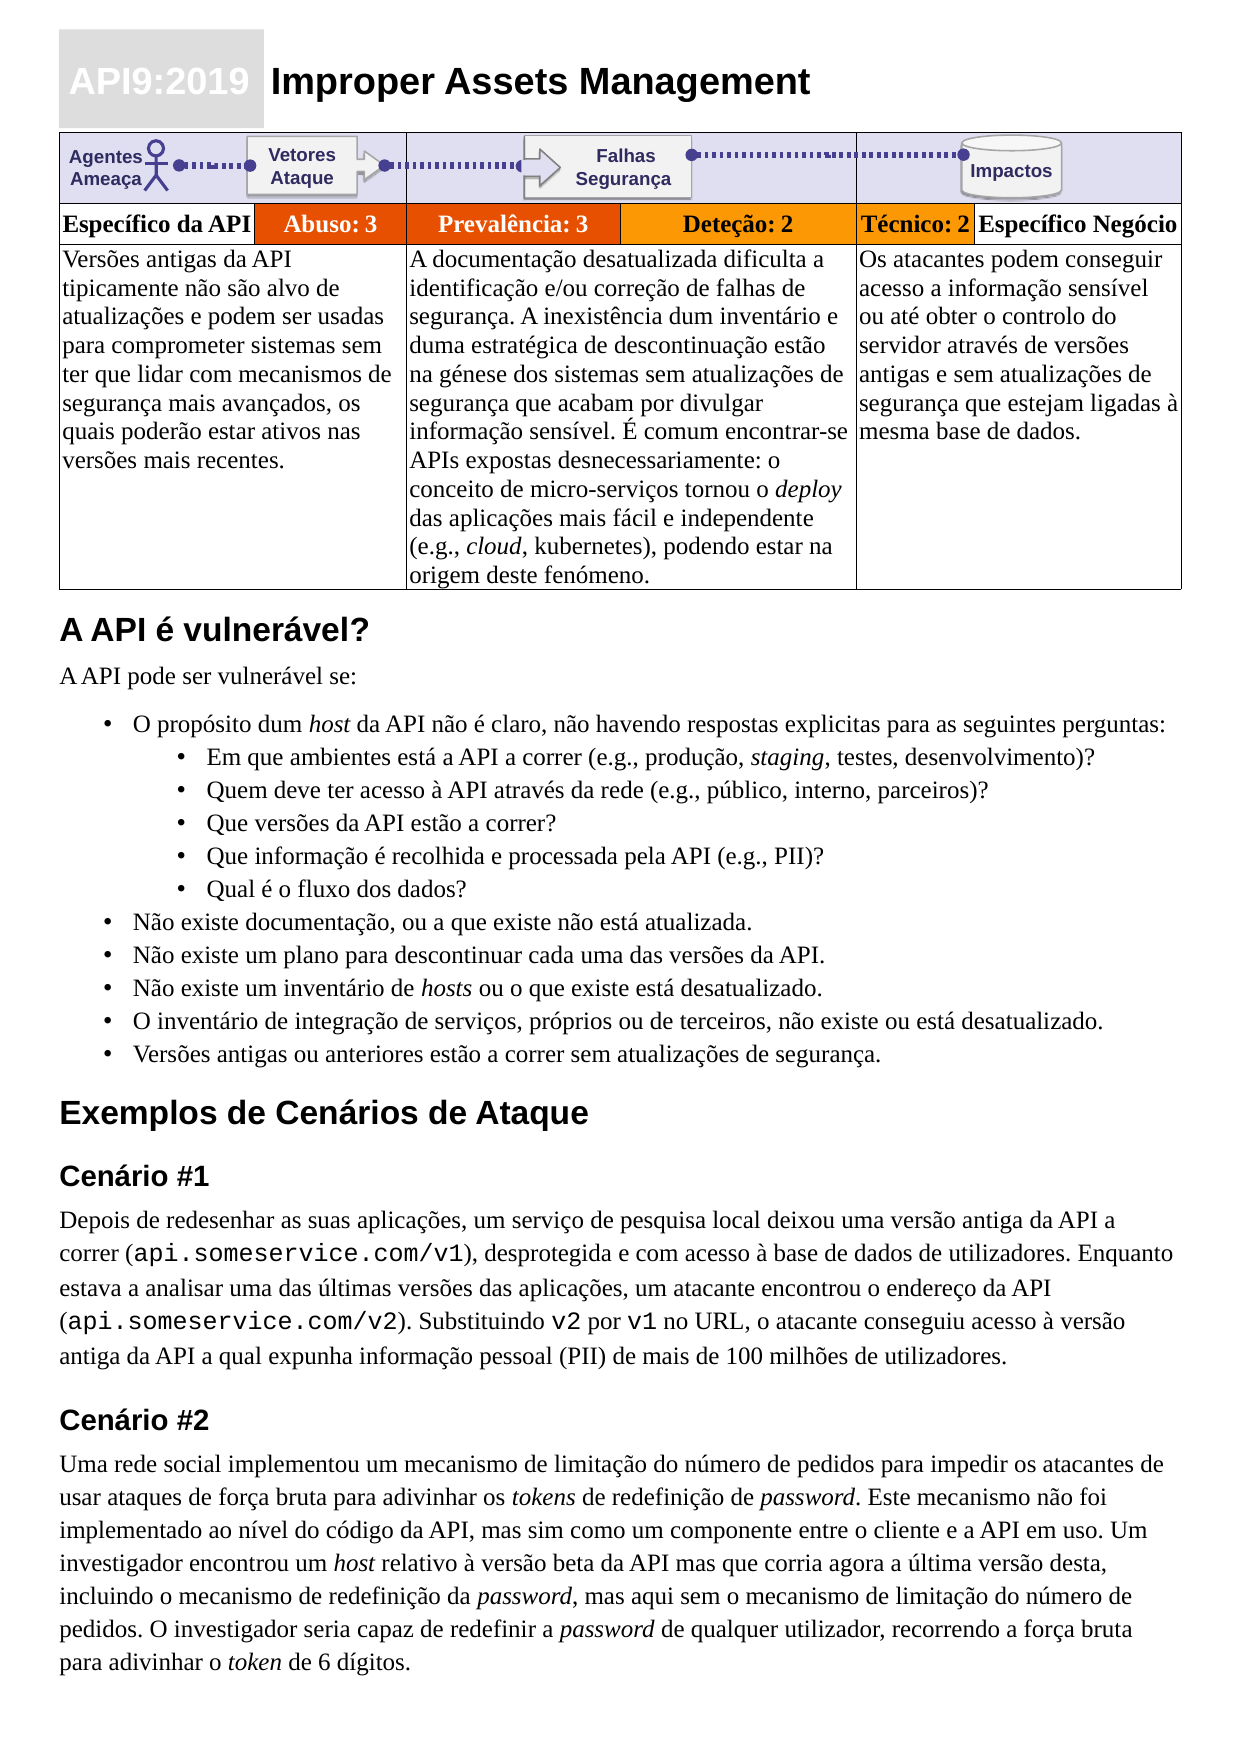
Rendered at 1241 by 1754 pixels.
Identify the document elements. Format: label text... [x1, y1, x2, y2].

table_cell Deteção: 2 [621, 204, 856, 244]
table_header [857, 133, 974, 203]
table_cell Específico da API [60, 204, 254, 244]
list Qual é o fluxo dos dados? [177, 874, 1181, 902]
list Não existe um plano para descontinuar cada uma das versões da API. [103, 940, 1181, 968]
list Versões antigas ou anteriores estão a correr sem atualizações de segurança. [103, 1039, 1181, 1068]
table_cell Prevalência: 3 [407, 204, 620, 244]
table_cell Os atacantes podem conseguir acesso a informação sensível ou até obter o controlo do servidor através de versões antigas e sem atualizações de segurança que estejam ligadas à mesma base de dados. [857, 245, 1181, 589]
table_cell Específico Negócio [975, 204, 1181, 244]
list Quem deve ter acesso à API através da rede (e.g., público, interno, parceiros)? [177, 775, 1181, 803]
table_header [620, 133, 856, 203]
table_header [60, 133, 254, 203]
text Depois de redesenhar as suas aplicações, um serviço de pesquisa local deixou uma versão antiga da API a correr (api.someservice.com/v1), desprotegida e com acesso à base de dados de utilizadores. Enquanto estava a analisar uma das últimas versões das aplicações, um atacante encontrou o endereço da API (api.someservice.com/v2). Substituindo v2 por v1 no URL, o atacante conseguiu acesso à versão antiga da API a qual expunha informação pessoal (PII) de mais de 100 milhões de utilizadores. [59, 1205, 1181, 1370]
list O inventário de integração de serviços, próprios ou de terceiros, não existe ou está desatualizado. [103, 1006, 1181, 1034]
table_header [254, 133, 406, 203]
subtitle Cenário #2 [59, 1403, 1181, 1437]
subtitle Cenário #1 [59, 1158, 1181, 1192]
table_header [974, 133, 1181, 203]
table_cell Técnico: 2 [857, 204, 974, 244]
text A API pode ser vulnerável se: [59, 661, 1181, 690]
subtitle A API é vulnerável? [59, 610, 1181, 648]
list O propósito dum host da API não é claro, não havendo respostas explicitas para as seguintes perguntas: [103, 709, 1181, 737]
list Não existe documentação, ou a que existe não está atualizada. [103, 907, 1181, 936]
text Uma rede social implementou um mecanismo de limitação do número de pedidos para impedir os atacantes de usar ataques de força bruta para adivinhar os tokens de redefinição de password. Este mecanismo não foi implementado ao nível do código da API, mas sim como um componente entre o cliente e a API em uso. Um investigador encontrou um host relativo à versão beta da API mas que corria agora a última versão desta, incluindo o mecanismo de redefinição da password, mas aqui sem o mecanismo de limitação do número de pedidos. O investigador seria capaz de redefinir a password de qualquer utilizador, recorrendo a força bruta para adivinhar o token de 6 dígitos. [59, 1449, 1181, 1676]
list Não existe um inventário de hosts ou o que existe está desatualizado. [103, 973, 1181, 1002]
table_cell A documentação desatualizada dificulta a identificação e/ou correção de falhas de segurança. A inexistência dum inventário e duma estratégica de descontinuação estão na génese dos sistemas sem atualizações de segurança que acabam por divulgar informação sensível. É comum encontrar-se APIs expostas desnecessariamente: o conceito de micro-serviços tornou o deploy das aplicações mais fácil e independente (e.g., cloud, kubernetes), podendo estar na origem deste fenómeno. [407, 245, 856, 589]
table_cell Versões antigas da API tipicamente não são alvo de atualizações e podem ser usadas para comprometer sistemas sem ter que lidar com mecanismos de segurança mais avançados, os quais poderão estar ativos nas versões mais recentes. [60, 245, 406, 589]
table_cell Abuso: 3 [255, 204, 406, 244]
table_header [407, 133, 620, 203]
list Que informação é recolhida e processada pela API (e.g., PII)? [177, 841, 1181, 869]
list Que versões da API estão a correr? [177, 808, 1181, 836]
subtitle Exemplos de Cenários de Ataque [59, 1093, 1181, 1131]
list Em que ambientes está a API a correr (e.g., produção, staging, testes, desenvolvimento)? [177, 742, 1181, 770]
